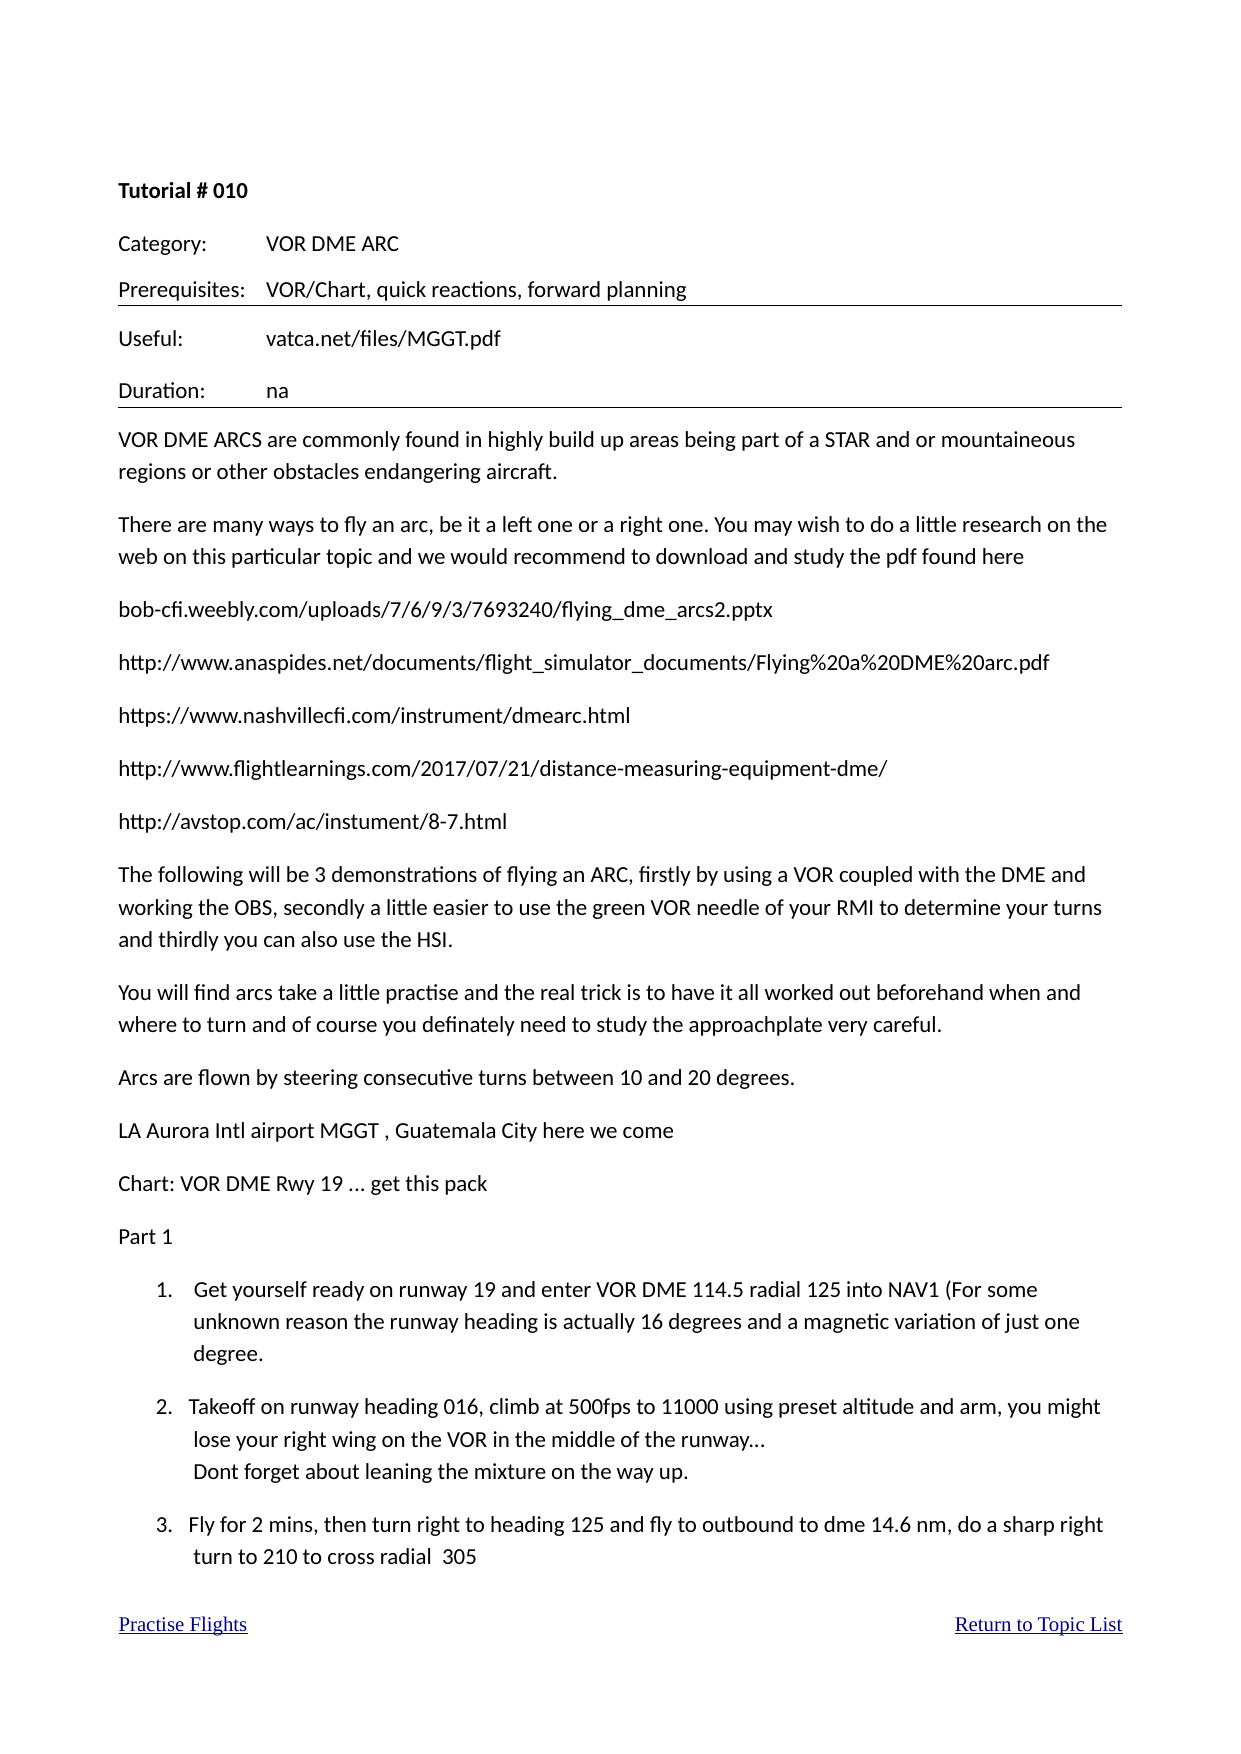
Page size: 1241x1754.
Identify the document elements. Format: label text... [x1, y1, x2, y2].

text bob-cfi.weebly.com/uploads/7/6/9/3/7693240/flying_dme_arcs2.pptx [118, 595, 1122, 623]
text Prerequisites: VOR/Chart, quick reactions, forward planning [118, 275, 1122, 305]
text Tutorial # 010 [118, 176, 1122, 204]
text The following will be 3 demonstrations of flying an ARC, firstly by using a VOR coupled with the DME and working the OBS, secondly a little easier to use the green VOR needle of your RMI to determine your turns and thirdly you can also use the HSI. [118, 860, 1122, 953]
text Duration: na [118, 377, 1122, 407]
text Arcs are flown by steering consecutive turns between 10 and 20 degrees. [118, 1063, 1122, 1091]
text Part 1 [118, 1222, 1122, 1250]
list Fly for 2 mins, then turn right to heading 125 and fly to outbound to dme 14.6 nm, do a sharp right turn to 210 to cross radial 305 [156, 1510, 1122, 1570]
text http://www.flightlearnings.com/2017/07/21/distance-measuring-equipment-dme/ [118, 754, 1122, 782]
list Get yourself ready on runway 19 and enter VOR DME 114.5 radial 125 into NAV1 (For some unknown reason the runway heading is actually 16 degrees and a magnetic variation of just one degree. [156, 1275, 1122, 1367]
text LA Aurora Intl airport MGGT , Guatemala City here we come [118, 1116, 1122, 1144]
text https://www.nashvillecfi.com/instrument/dmearc.html [118, 701, 1122, 729]
text http://avstop.com/ac/instument/8-7.html [118, 807, 1122, 835]
text There are many ways to fly an arc, be it a left one or a right one. You may wish to do a little research on the web on this particular topic and we would recommend to download and study the pdf found here [118, 510, 1122, 570]
text Category: VOR DME ARC [118, 229, 1122, 257]
text http://www.anaspides.net/documents/flight_simulator_documents/Flying%20a%20DME%20arc.pdf [118, 648, 1122, 676]
text VOR DME ARCS are commonly found in highly build up areas being part of a STAR and or mountaineous regions or other obstacles endangering aircraft. [118, 425, 1122, 485]
text Chart: VOR DME Rwy 19 ... get this pack [118, 1169, 1122, 1197]
text You will find arcs take a little practise and the real trick is to have it all worked out beforehand when and where to turn and of course you definately need to study the approachplate very careful. [118, 978, 1122, 1038]
list Takeoff on runway heading 016, climb at 500fps to 11000 using preset altitude and arm, you might lose your right wing on the VOR in the middle of the runway... Dont forget about leaning the mixture on the way up. [156, 1392, 1122, 1485]
text Useful: vatca.net/files/MGGT.pdf [118, 324, 1122, 352]
